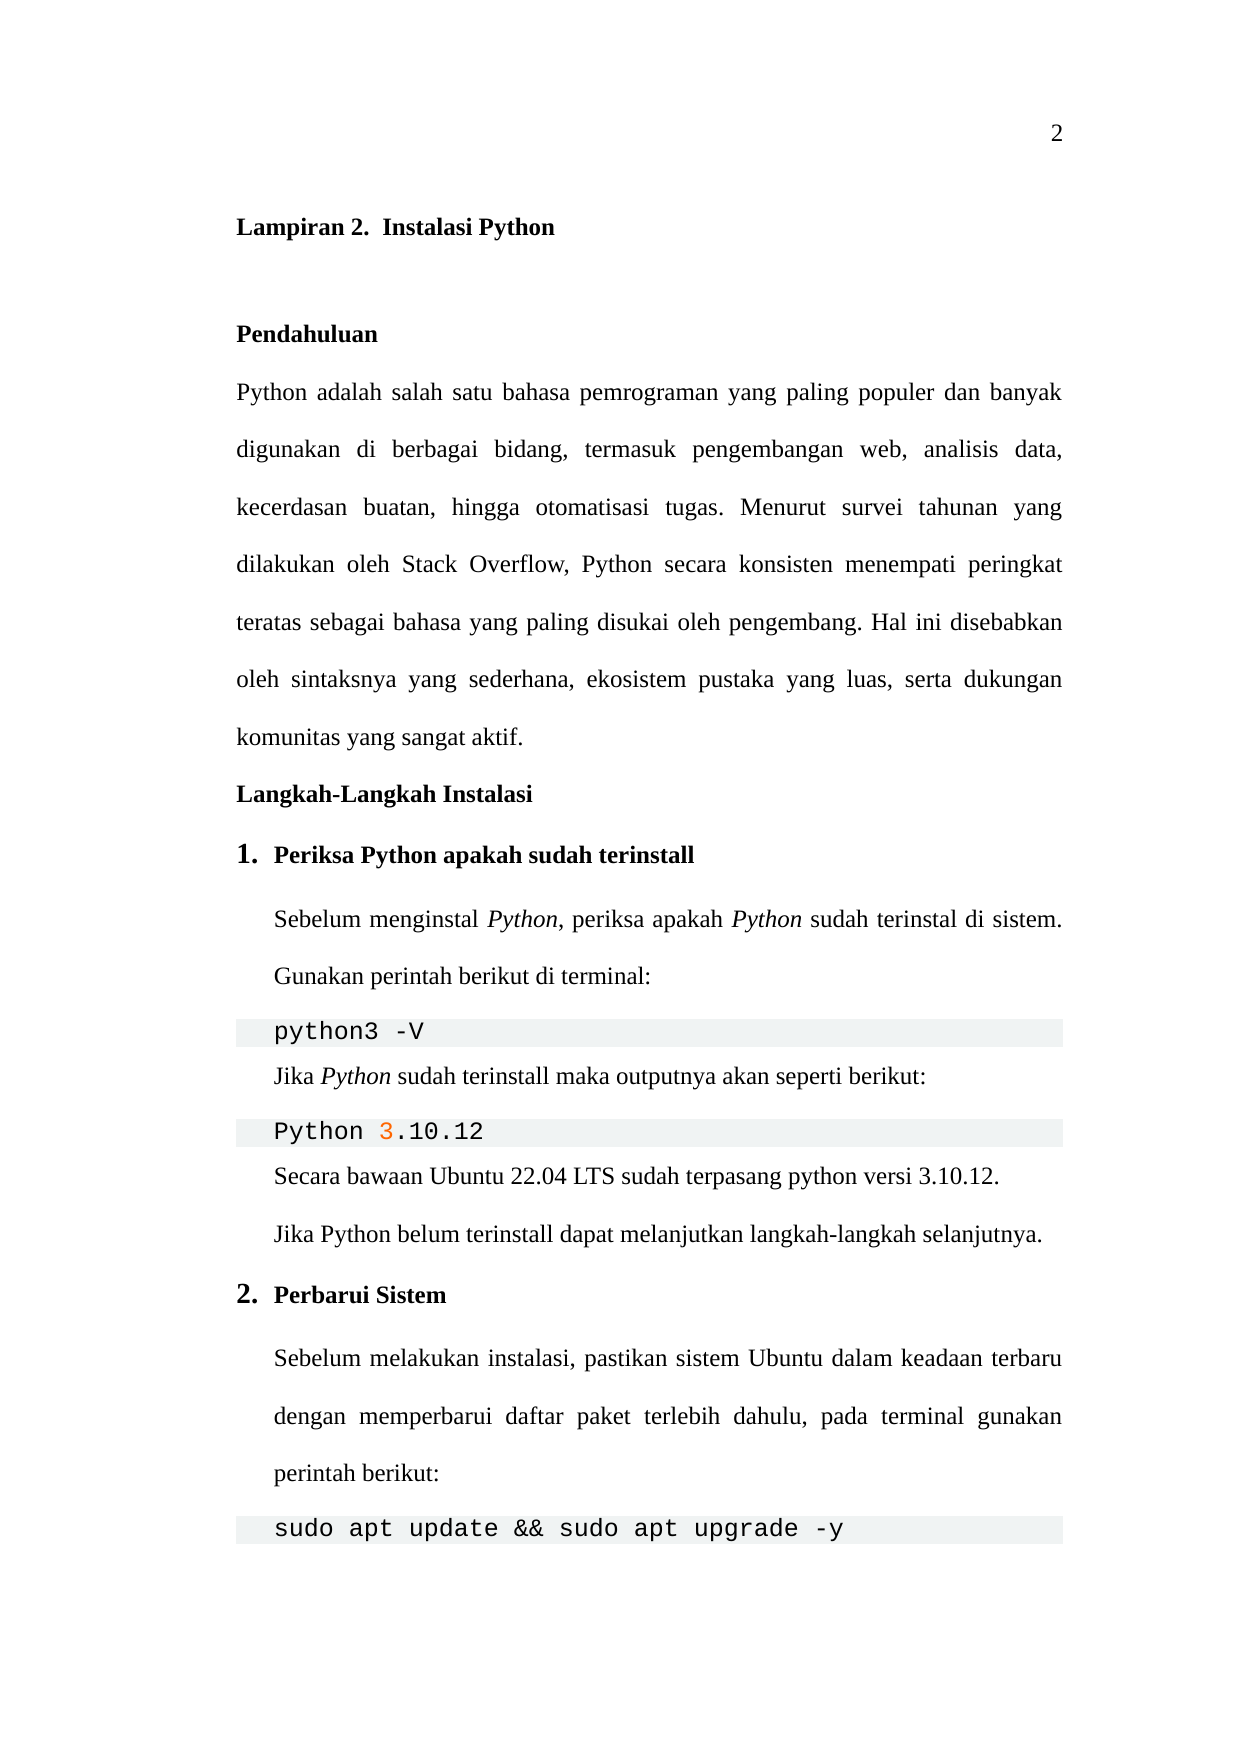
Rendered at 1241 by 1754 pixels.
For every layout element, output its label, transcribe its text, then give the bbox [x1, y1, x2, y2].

list Jika Python belum terinstall dapat melanjutkan langkah-langkah selanjutnya. [236, 1219, 1063, 1247]
list Sebelum melakukan instalasi, pastikan sistem Ubuntu dalam keadaan terbaru dengan memperbarui daftar paket terlebih dahulu, pada terminal gunakan perintah berikut: [236, 1343, 1063, 1487]
text Pendahuluan [236, 319, 1063, 348]
list Jika Python sudah terinstall maka outputnya akan seperti berikut: [236, 1061, 1063, 1090]
list python3 -V [236, 1019, 1063, 1047]
text Langkah-Langkah Instalasi [236, 779, 1063, 808]
list Periksa Python apakah sudah terinstall [236, 837, 1063, 870]
list sudo apt update && sudo apt upgrade -y [236, 1516, 1063, 1544]
list Secara bawaan Ubuntu 22.04 LTS sudah terpasang python versi 3.10.12. [236, 1161, 1063, 1190]
list Sebelum menginstal Python, periksa apakah Python sudah terinstal di sistem. Gunakan perintah berikut di terminal: [236, 904, 1063, 990]
list Python 3.10.12 [236, 1119, 1063, 1147]
text Python adalah salah satu bahasa pemrograman yang paling populer dan banyak digunakan di berbagai bidang, termasuk pengembangan web, analisis data, kecerdasan buatan, hingga otomatisasi tugas. Menurut survei tahunan yang dilakukan oleh Stack Overflow, Python secara konsisten menempati peringkat teratas sebagai bahasa yang paling disukai oleh pengembang. Hal ini disebabkan oleh sintaksnya yang sederhana, ekosistem pustaka yang luas, serta dukungan komunitas yang sangat aktif. [236, 377, 1063, 750]
subtitle Instalasi Python [236, 212, 1063, 241]
list Perbarui Sistem [236, 1276, 1063, 1310]
